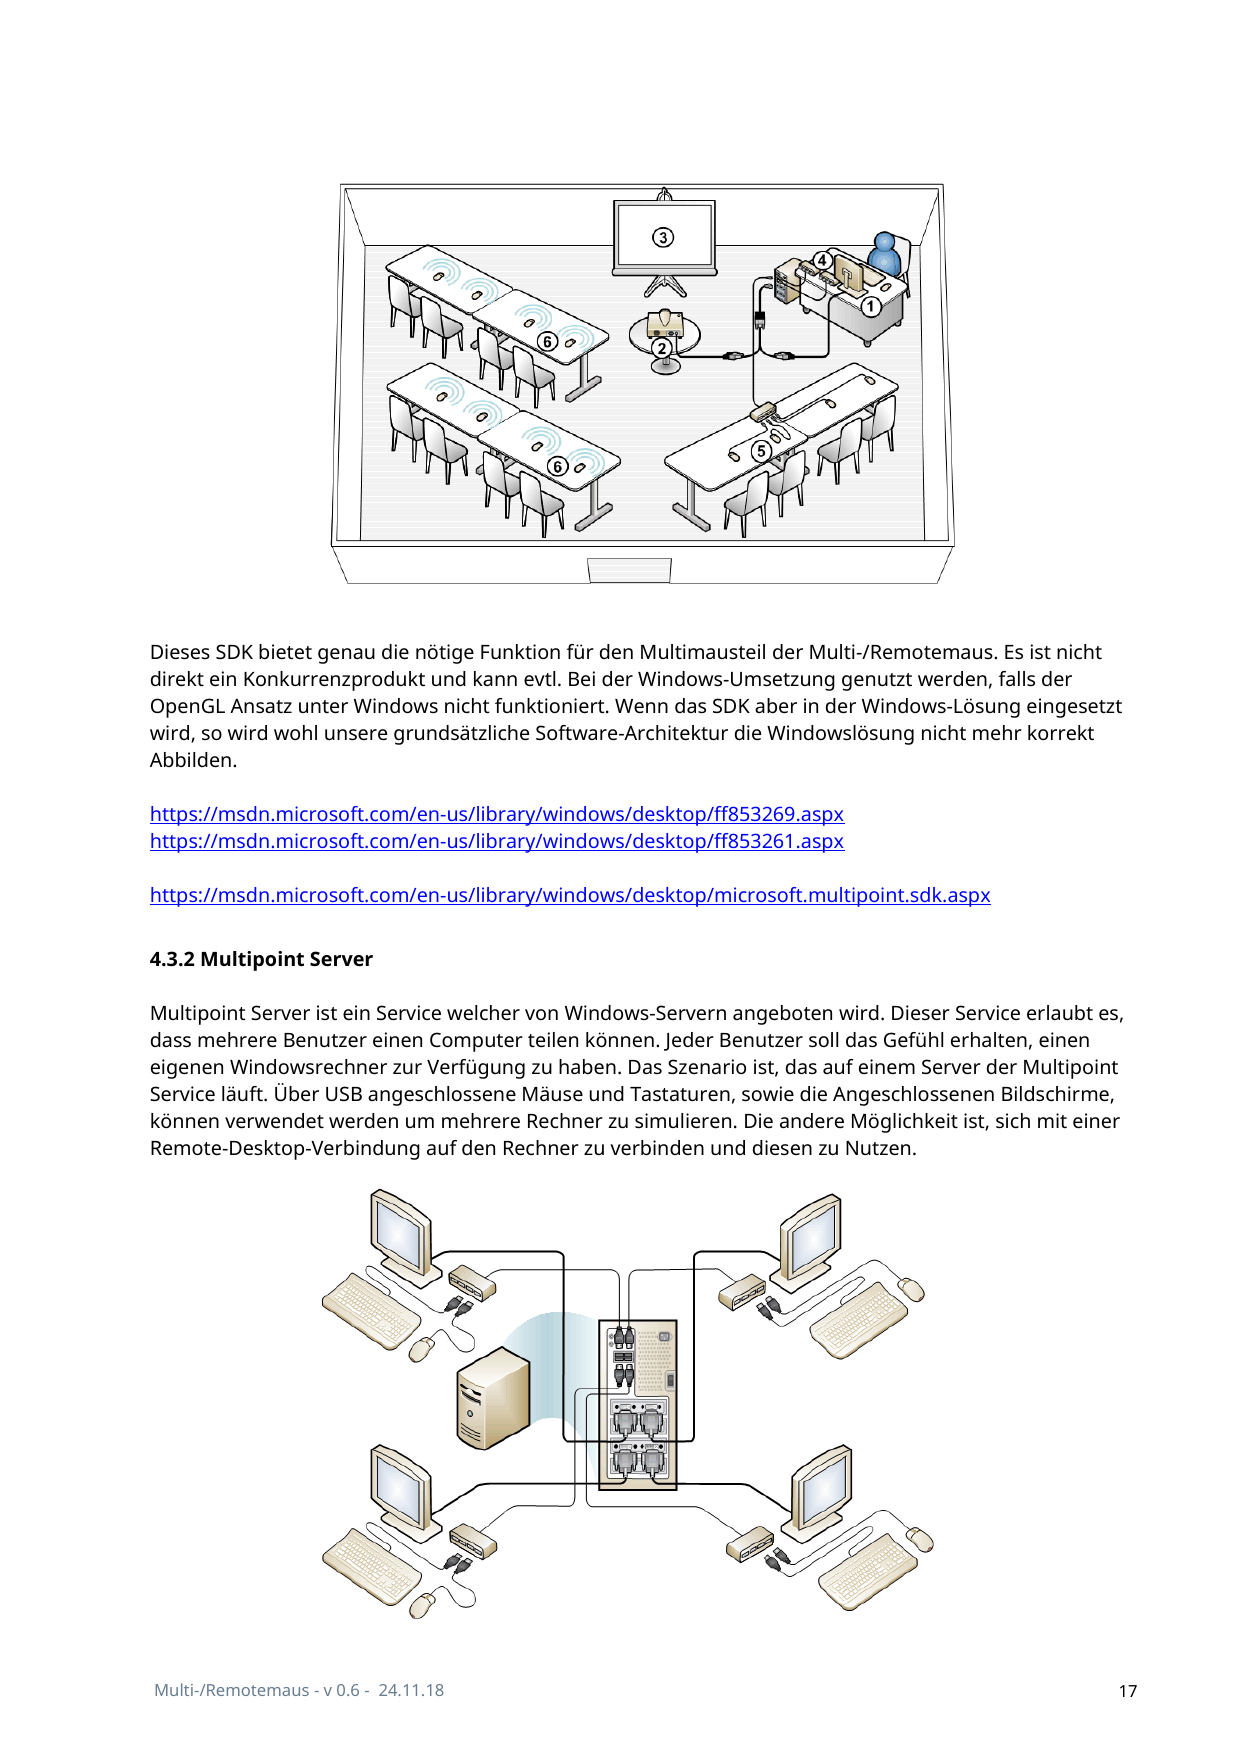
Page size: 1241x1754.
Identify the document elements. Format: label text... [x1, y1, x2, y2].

text https://msdn.microsoft.com/en-us/library/windows/desktop/ff853261.aspx [149, 827, 1136, 854]
text https://msdn.microsoft.com/en-us/library/windows/desktop/ff853269.aspx [149, 800, 1136, 827]
subtitle Multipoint Server [149, 945, 1136, 972]
text Dieses SDK bietet genau die nötige Funktion für den Multimausteil der Multi-/Remotemaus. Es ist nicht direkt ein Konkurrenzprodukt und kann evtl. Bei der Windows-Umsetzung genutzt werden, falls der OpenGL Ansatz unter Windows nicht funktioniert. Wenn das SDK aber in der Windows-Lösung eingesetzt wird, so wird wohl unsere grundsätzliche Software-Architektur die Windowslösung nicht mehr korrekt Abbilden. [149, 638, 1136, 773]
text https://msdn.microsoft.com/en-us/library/windows/desktop/microsoft.multipoint.sdk.aspx [149, 881, 1136, 908]
picture [330, 183, 955, 584]
text Multipoint Server ist ein Service welcher von Windows-Servern angeboten wird. Dieser Service erlaubt es, dass mehrere Benutzer einen Computer teilen können. Jeder Benutzer soll das Gefühl erhalten, einen eigenen Windowsrechner zur Verfügung zu haben. Das Szenario ist, das auf einem Server der Multipoint Service läuft. Über USB angeschlossene Mäuse und Tastaturen, sowie die Angeschlossenen Bildschirme, können verwendet werden um mehrere Rechner zu simulieren. Die andere Möglichkeit ist, sich mit einer Remote-Desktop-Verbindung auf den Rechner zu verbinden und diesen zu Nutzen. [149, 999, 1136, 1161]
picture [321, 1188, 934, 1619]
